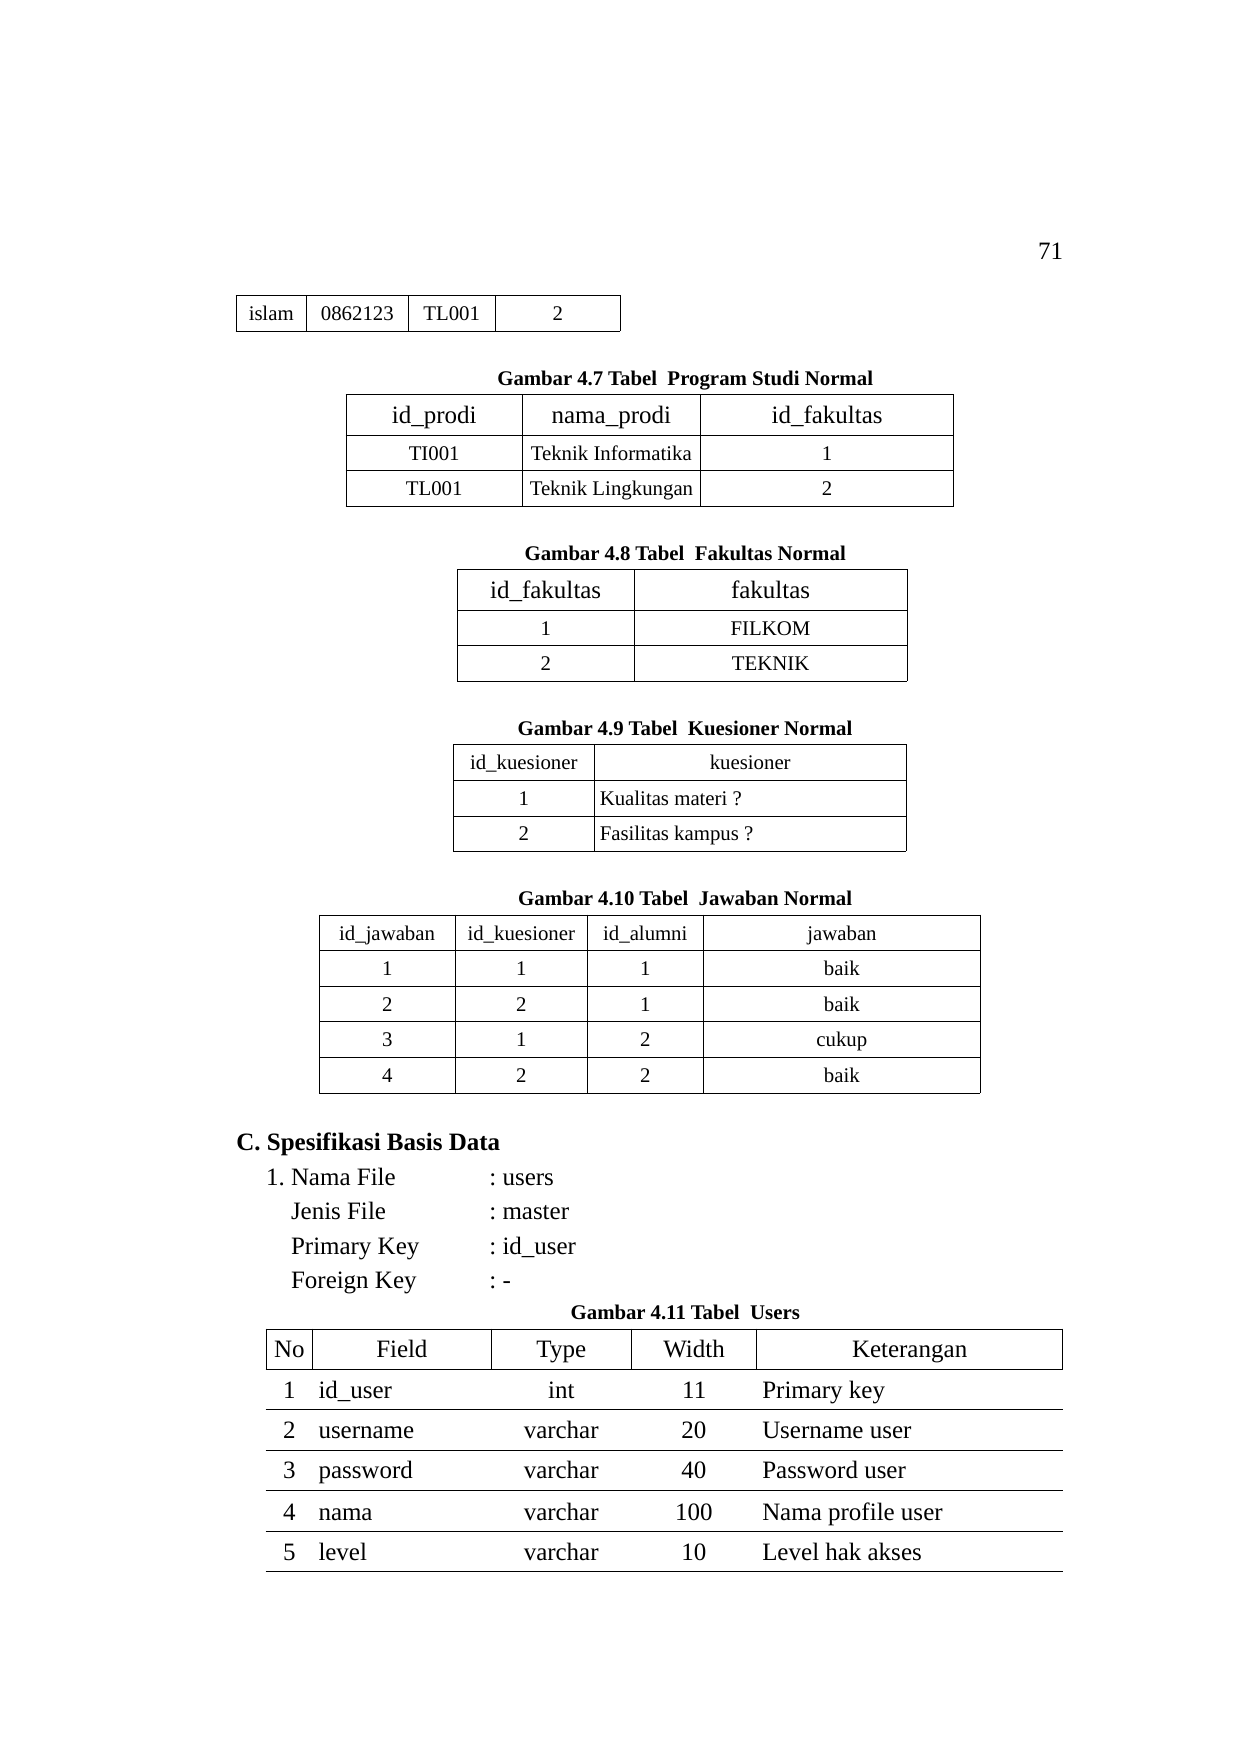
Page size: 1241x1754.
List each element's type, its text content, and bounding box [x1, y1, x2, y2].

table_header nama_prodi [523, 395, 700, 434]
table_cell 2 [701, 471, 953, 506]
text C. Spesifikasi Basis Data [236, 1127, 1063, 1156]
table_header kuesioner [595, 745, 906, 780]
table_header id_prodi [347, 395, 522, 434]
table_cell 2 [456, 1058, 587, 1093]
text Gambar 4.8 Tabel Fakultas Normal [307, 540, 1063, 564]
table_cell 1 [266, 1370, 312, 1409]
table_cell 1 [456, 951, 587, 986]
table_cell TL001 [409, 296, 495, 331]
table_cell 4 [320, 1058, 455, 1093]
table_header Keterangan [757, 1330, 1062, 1369]
table_cell varchar [491, 1532, 631, 1571]
table_header Field [313, 1330, 491, 1369]
table_header Width [632, 1330, 756, 1369]
table_header id_fakultas [458, 570, 634, 609]
table_cell 1 [588, 987, 703, 1021]
text Gambar 4.10 Tabel Jawaban Normal [307, 886, 1063, 910]
table_cell 2 [588, 1058, 703, 1093]
table_cell 2 [458, 646, 634, 681]
text Gambar 4.7 Tabel Program Studi Normal [307, 365, 1063, 389]
text 1. Nama File : users [266, 1162, 1063, 1191]
table_cell 2 [454, 817, 594, 851]
table_cell nama [313, 1491, 491, 1531]
table_header id_alumni [588, 916, 703, 950]
table_cell 2 [496, 296, 620, 331]
table_cell varchar [491, 1410, 631, 1449]
text Jenis File : master [266, 1196, 1063, 1225]
table_cell TI001 [347, 436, 522, 470]
table_cell 2 [588, 1022, 703, 1057]
table_cell 2 [266, 1410, 312, 1449]
table_cell id_user [313, 1370, 491, 1409]
table_header id_jawaban [320, 916, 455, 950]
table_cell 1 [456, 1022, 587, 1057]
text Primary Key : id_user [266, 1231, 1063, 1259]
table_cell islam [237, 296, 306, 331]
table_cell baik [704, 1058, 980, 1093]
table_cell int [491, 1370, 631, 1409]
table_cell level [313, 1532, 491, 1571]
table_cell 1 [701, 436, 953, 470]
table_cell varchar [491, 1491, 631, 1531]
table_cell Fasilitas kampus ? [595, 817, 906, 851]
table_header fakultas [635, 570, 907, 609]
table_cell 20 [631, 1410, 756, 1449]
table_cell Kualitas materi ? [595, 781, 906, 816]
table_cell 1 [458, 611, 634, 645]
table_header id_kuesioner [454, 745, 594, 780]
text Gambar 4.11 Tabel Users [307, 1300, 1063, 1324]
table_cell 2 [320, 987, 455, 1021]
table_cell 1 [320, 951, 455, 986]
table_cell 3 [320, 1022, 455, 1057]
table_cell Nama profile user [756, 1491, 1062, 1531]
table_cell 0862123 [307, 296, 408, 331]
table_cell TL001 [347, 471, 522, 506]
text Gambar 4.9 Tabel Kuesioner Normal [307, 715, 1063, 739]
table_header Type [492, 1330, 631, 1369]
table_cell Password user [756, 1451, 1062, 1490]
table_header id_kuesioner [456, 916, 587, 950]
text Foreign Key : - [266, 1265, 1063, 1294]
table_cell cukup [704, 1022, 980, 1057]
table_cell 2 [456, 987, 587, 1021]
table_cell Teknik Informatika [523, 436, 700, 470]
table_cell 4 [266, 1491, 312, 1531]
table_cell Teknik Lingkungan [523, 471, 700, 506]
table_cell baik [704, 987, 980, 1021]
table_cell 10 [631, 1532, 756, 1571]
table_cell username [313, 1410, 491, 1449]
table_cell 5 [266, 1532, 312, 1571]
table_cell 1 [588, 951, 703, 986]
table_cell Level hak akses [756, 1532, 1062, 1571]
table_cell 40 [631, 1451, 756, 1490]
table_cell password [313, 1451, 491, 1490]
table_cell varchar [491, 1451, 631, 1490]
table_cell 100 [631, 1491, 756, 1531]
table_cell TEKNIK [635, 646, 907, 681]
table_cell 11 [631, 1370, 756, 1409]
table_header jawaban [704, 916, 980, 950]
table_cell baik [704, 951, 980, 986]
table_cell FILKOM [635, 611, 907, 645]
table_cell 3 [266, 1451, 312, 1490]
table_cell Username user [756, 1410, 1062, 1449]
table_header id_fakultas [701, 395, 953, 434]
table_cell Primary key [756, 1370, 1062, 1409]
table_header No [267, 1330, 312, 1369]
table_cell 1 [454, 781, 594, 816]
